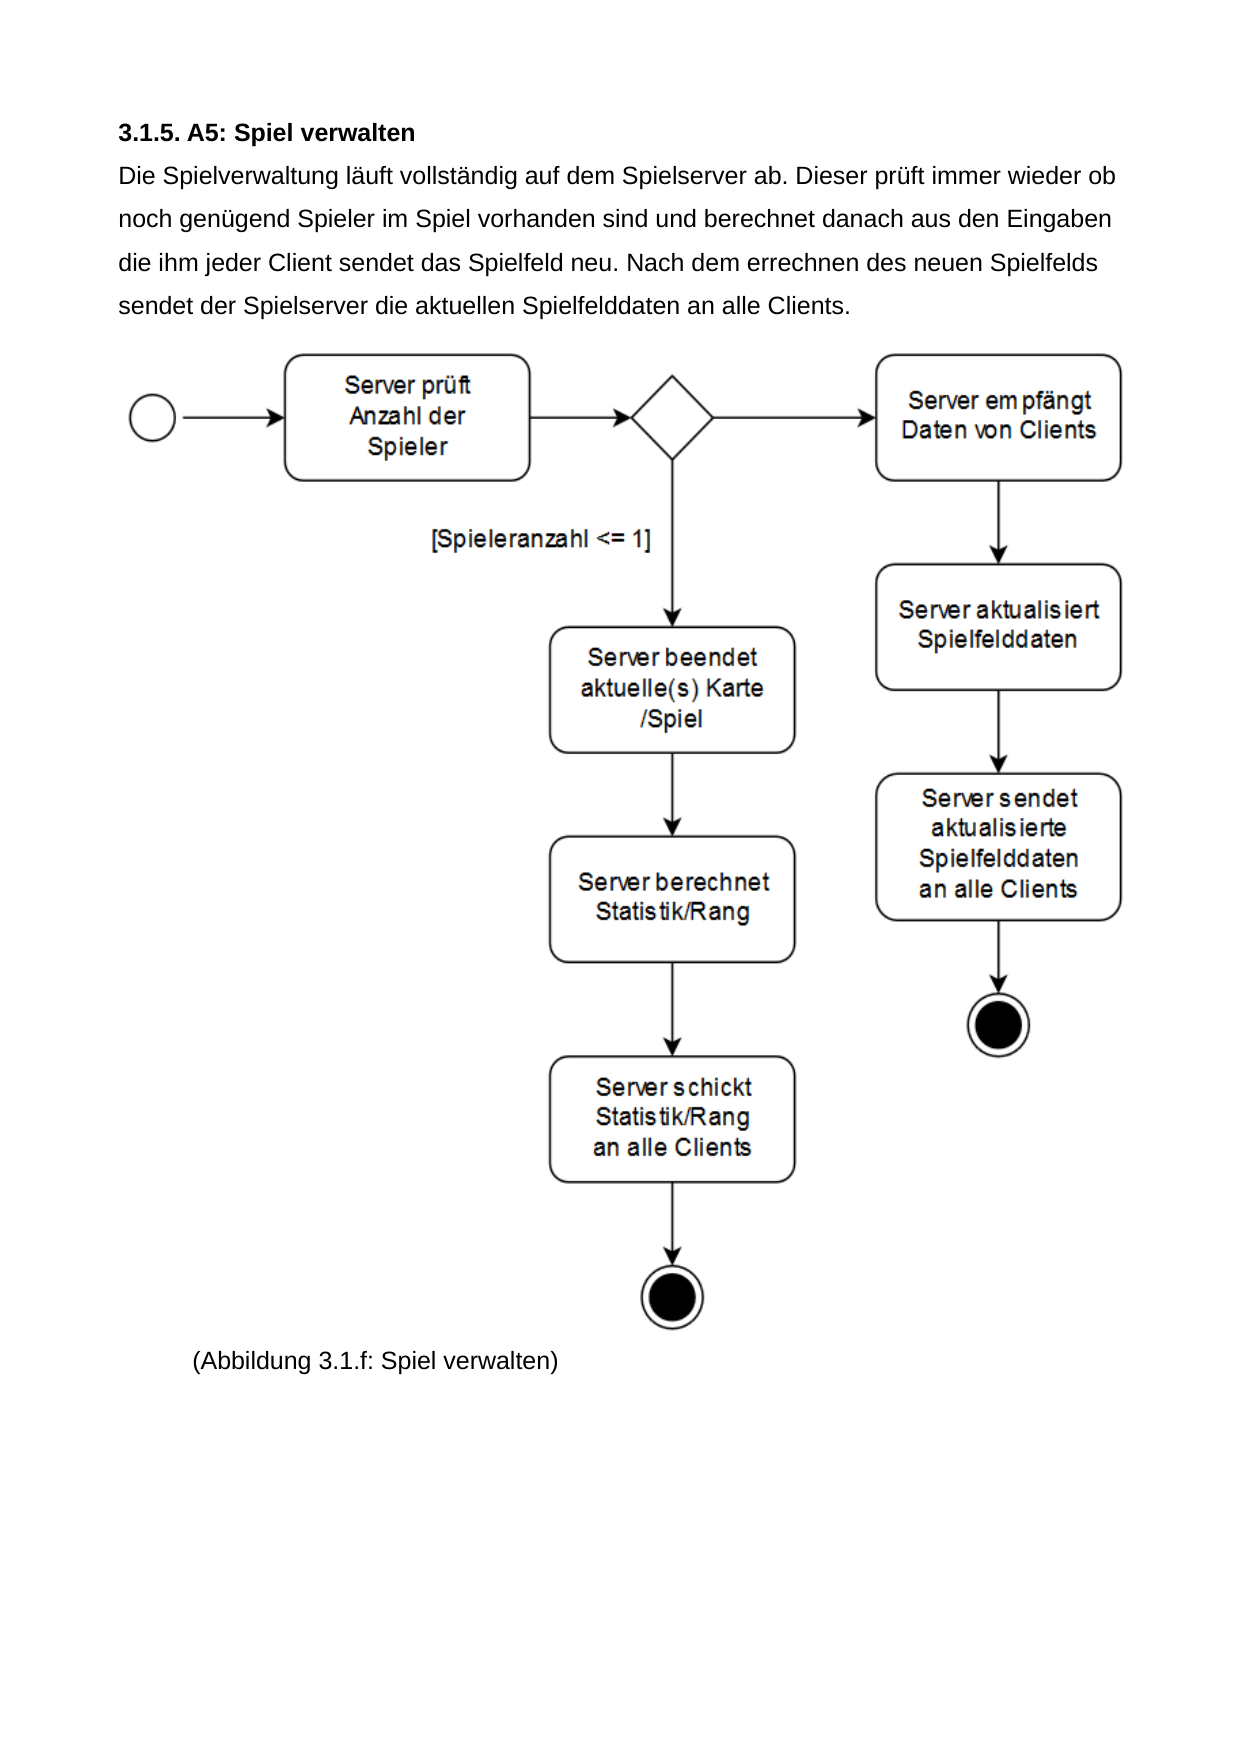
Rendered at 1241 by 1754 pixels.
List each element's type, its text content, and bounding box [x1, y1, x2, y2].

text Die Spielverwaltung läuft vollständig auf dem Spielserver ab. Dieser prüft immer wieder ob noch genügend Spieler im Spiel vorhanden sind und berechnet danach aus den Eingaben die ihm jeder Client sendet das Spielfeld neu. Nach dem errechnen des neuen Spielfelds sendet der Spielserver die aktuellen Spielfelddaten an alle Clients. [118, 161, 1122, 319]
text 3.1.5. A5: Spiel verwalten [118, 118, 1122, 147]
text (Abbildung 3.1.f: Spiel verwalten) [118, 334, 1122, 1374]
